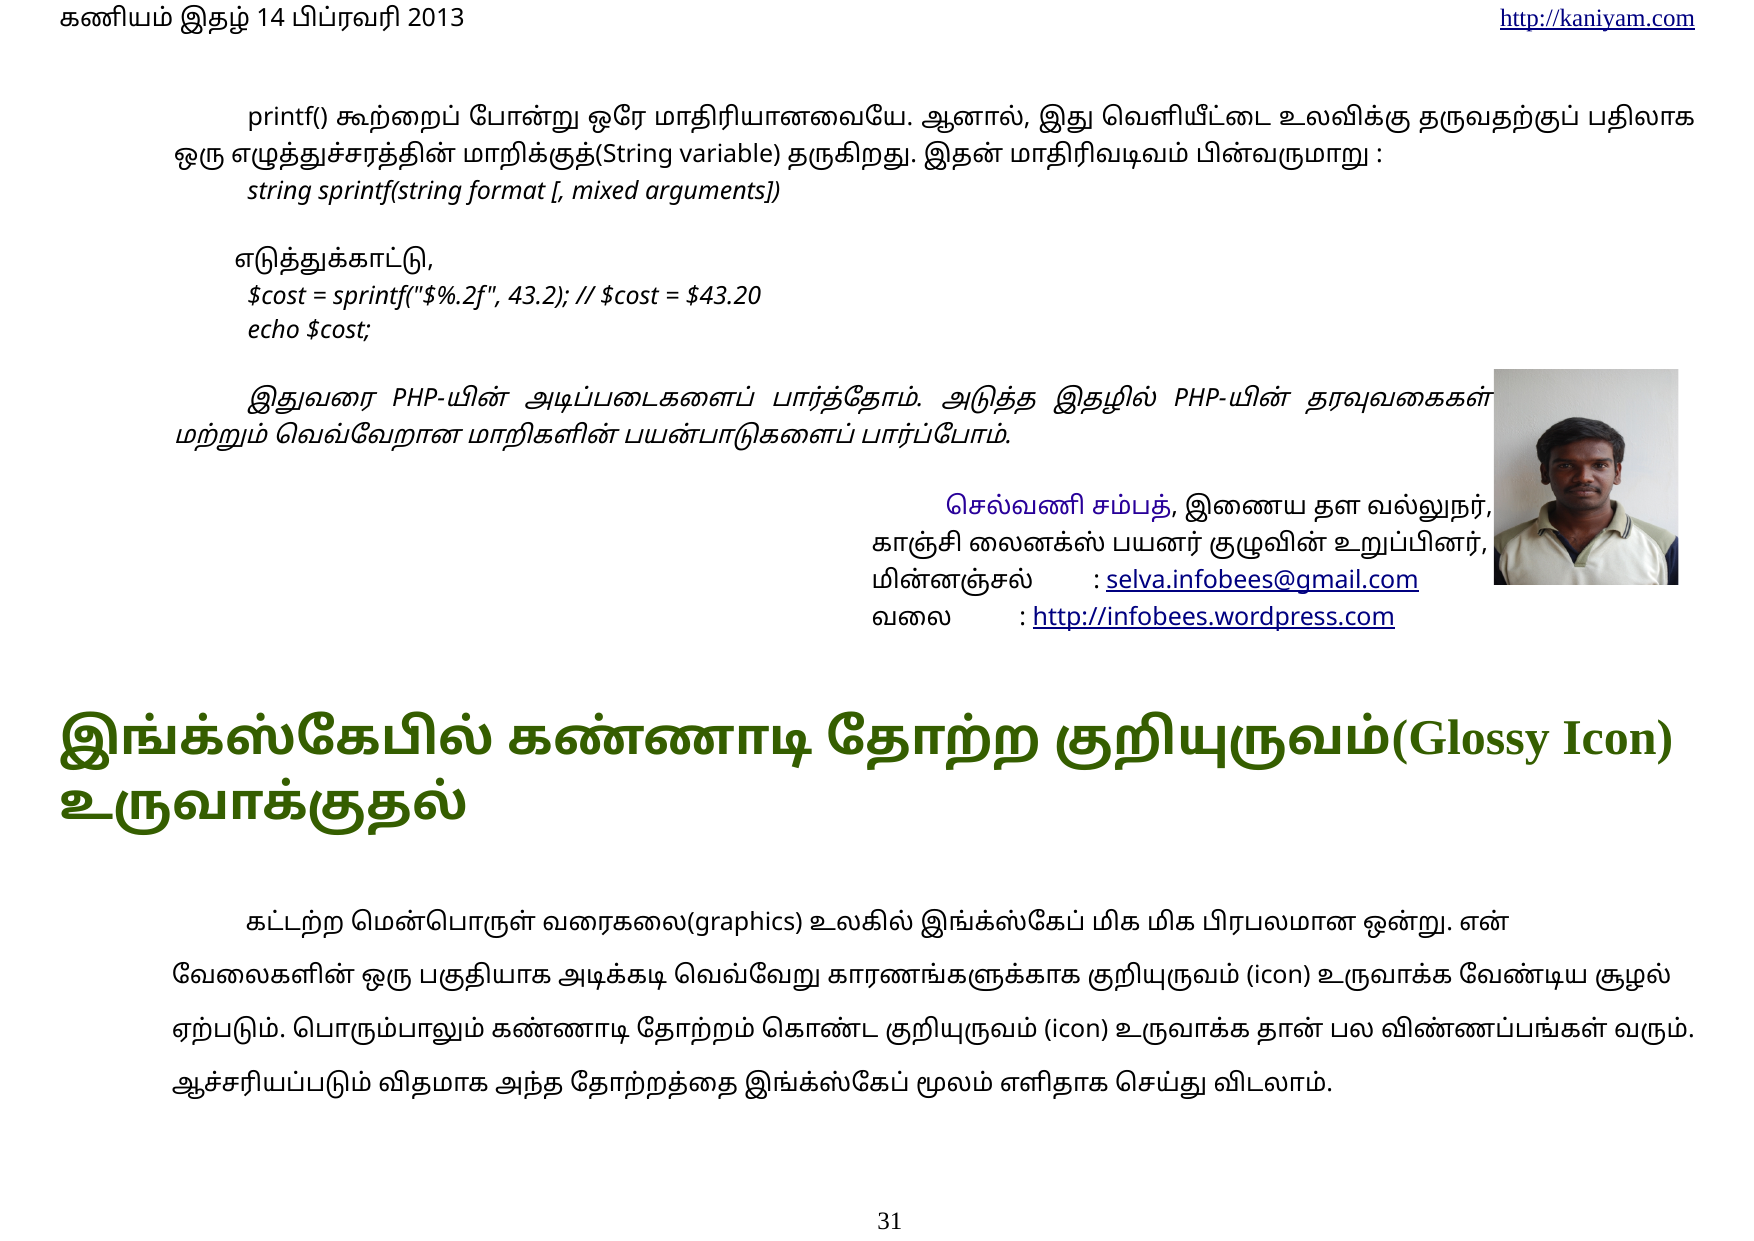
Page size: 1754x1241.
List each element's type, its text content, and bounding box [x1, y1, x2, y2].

picture [1493, 369, 1679, 585]
text echo $cost; [174, 311, 1695, 346]
text மின்னஞ்சல் : selva.infobees@gmail.com [59, 562, 1695, 598]
text காஞ்சி லைனக்ஸ் பயனர் குழுவின் உறுப்பினர், [59, 524, 1493, 562]
text செல்வணி சம்பத், இணைய தள வல்லுநர், [59, 488, 1493, 524]
text கட்டற்ற மென்பொருள் வரைகலை(graphics) உலகில் இங்க்ஸ்கேப் மிக மிக பிரபலமான ஒன்று. என் வேலைகளின் ஒரு பகுதியாக அடிக்கடி வெவ்வேறு காரணங்களுக்காக குறியுருவம் (icon) உருவாக்க வேண்டிய சூழல் ஏற்படும். பொரும்பாலும் கண்ணாடி தோற்றம் கொண்ட குறியுருவம் (icon) உருவாக்க தான் பல விண்ணப்பங்கள் வரும். ஆச்சரியப்படும் விதமாக அந்த தோற்றத்தை இங்க்ஸ்கேப் மூலம் எளிதாக செய்து விடலாம். [172, 903, 1695, 1102]
text $cost = sprintf("$%.2f", 43.2); // $cost = $43.20 [174, 277, 1695, 311]
text இதுவரை PHP-யின் அடிப்படைகளைப் பார்த்தோம். அடுத்த இதழில் PHP-யின் தரவுவகைகள் மற்றும் வெவ்வேறான மாறிகளின் பயன்பாடுகளைப் பார்ப்போம். [174, 379, 1493, 453]
text printf() கூற்றைப் போன்று ஒரே மாதிரியானவையே. ஆனால், இது வெளியீட்டை உலவிக்கு தருவதற்குப் பதிலாக ஒரு எழுத்துச்சரத்தின் மாறிக்குத்(String variable) தருகிறது. இதன் மாதிரிவடிவம் பின்வருமாறு : [174, 98, 1695, 172]
text எடுத்துக்காட்டு, [174, 240, 1695, 277]
text string sprintf(string format [, mixed arguments]) [174, 172, 1695, 206]
subtitle இங்க்ஸ்கேபில் கண்ணாடி தோற்ற குறியுருவம்(Glossy Icon) உருவாக்குதல் [59, 707, 1695, 840]
text வலை : http://infobees.wordpress.com [59, 598, 1695, 636]
